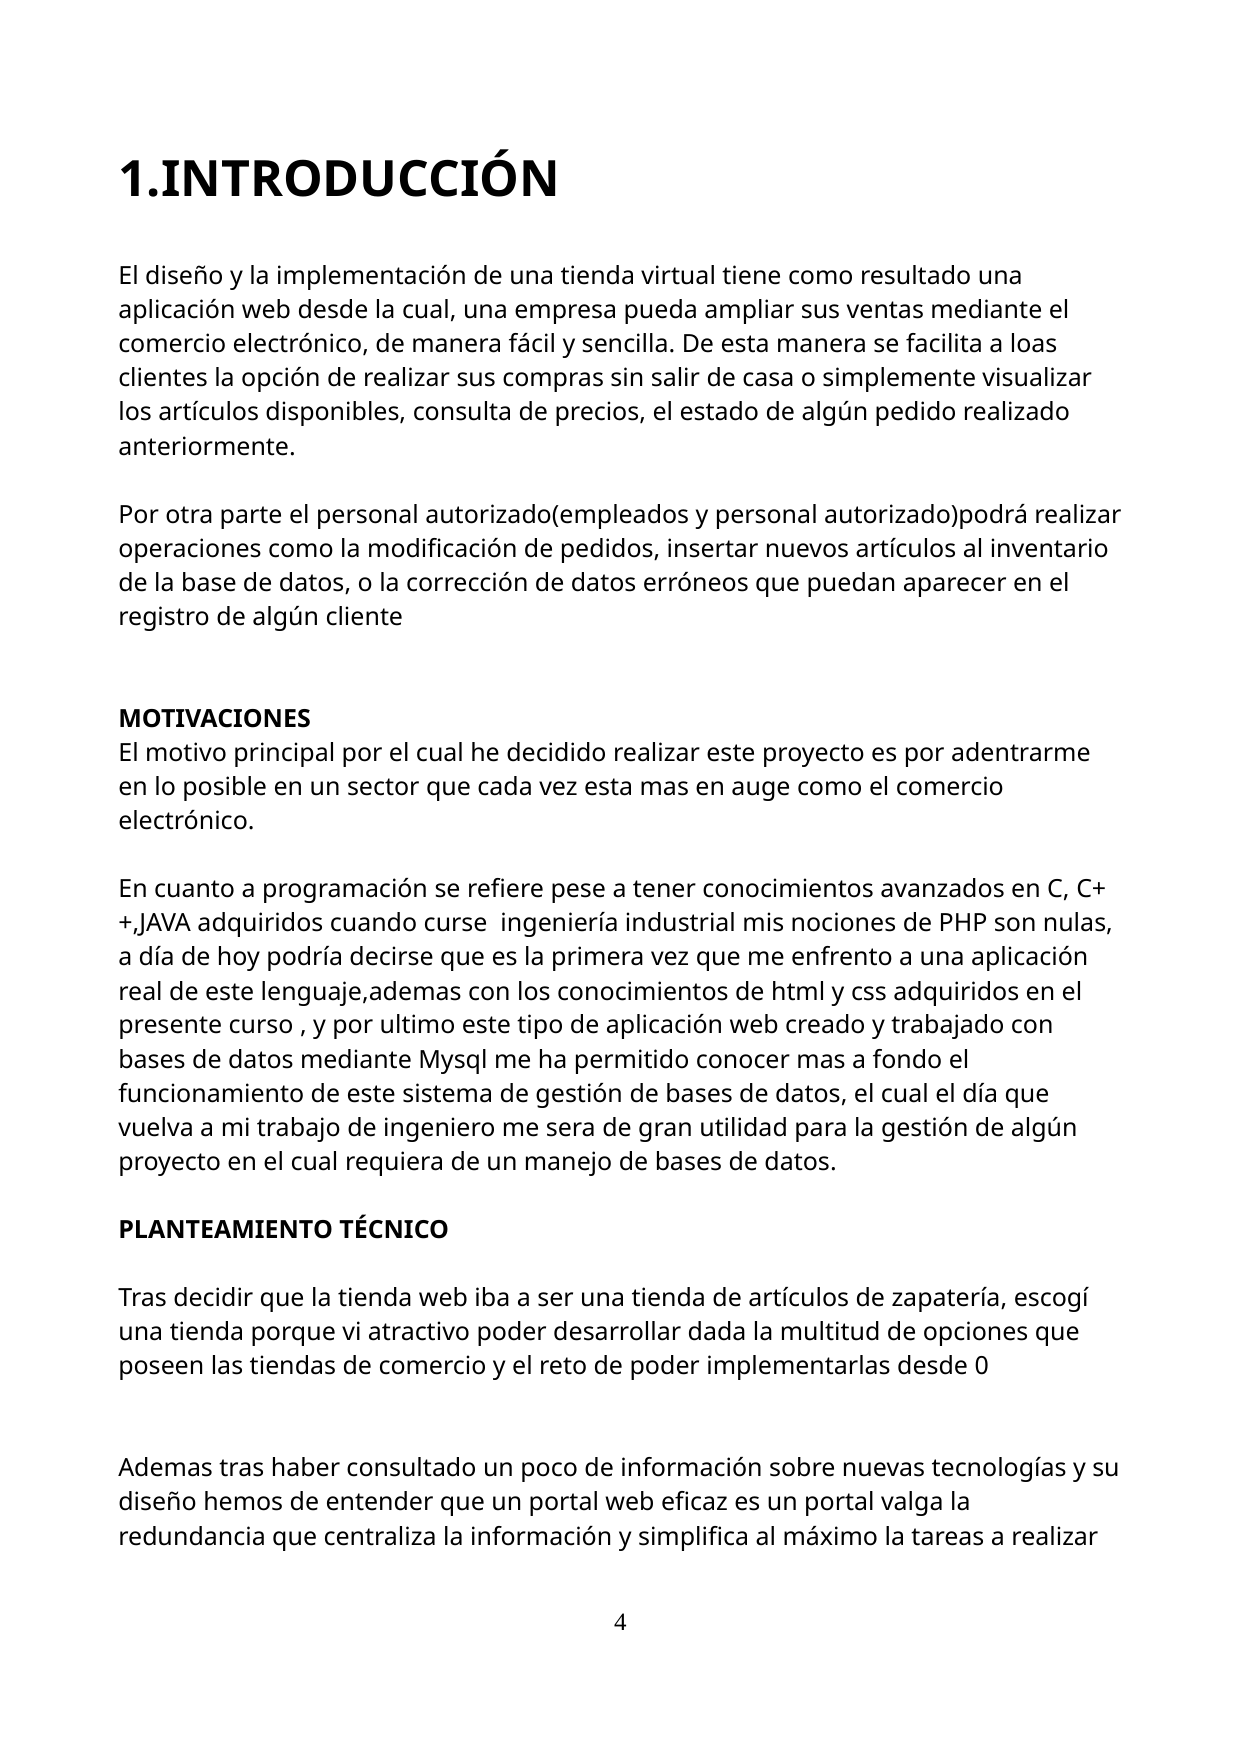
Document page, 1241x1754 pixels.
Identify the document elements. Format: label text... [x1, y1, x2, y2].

text Por otra parte el personal autorizado(empleados y personal autorizado)podrá realizar operaciones como la modificación de pedidos, insertar nuevos artículos al inventario de la base de datos, o la corrección de datos erróneos que puedan aparecer en el registro de algún cliente [118, 496, 1122, 632]
text El motivo principal por el cual he decidido realizar este proyecto es por adentrarme en lo posible en un sector que cada vez esta mas en auge como el comercio electrónico. [118, 735, 1122, 837]
subtitle 1.INTRODUCCIÓN [118, 143, 1122, 211]
text El diseño y la implementación de una tienda virtual tiene como resultado una aplicación web desde la cual, una empresa pueda ampliar sus ventas mediante el comercio electrónico, de manera fácil y sencilla. De esta manera se facilita a loas clientes la opción de realizar sus compras sin salir de casa o simplemente visualizar los artículos disponibles, consulta de precios, el estado de algún pedido realizado anteriormente. [118, 258, 1122, 462]
text MOTIVACIONES [118, 701, 1122, 735]
text Tras decidir que la tienda web iba a ser una tienda de artículos de zapatería, escogí una tienda porque vi atractivo poder desarrollar dada la multitud de opciones que poseen las tiendas de comercio y el reto de poder implementarlas desde 0 [118, 1280, 1122, 1382]
text PLANTEAMIENTO TÉCNICO [118, 1212, 1122, 1246]
text En cuanto a programación se refiere pese a tener conocimientos avanzados en C, C++,JAVA adquiridos cuando curse ingeniería industrial mis nociones de PHP son nulas, a día de hoy podría decirse que es la primera vez que me enfrento a una aplicación real de este lenguaje,ademas con los conocimientos de html y css adquiridos en el presente curso , y por ultimo este tipo de aplicación web creado y trabajado con bases de datos mediante Mysql me ha permitido conocer mas a fondo el funcionamiento de este sistema de gestión de bases de datos, el cual el día que vuelva a mi trabajo de ingeniero me sera de gran utilidad para la gestión de algún proyecto en el cual requiera de un manejo de bases de datos. [118, 871, 1122, 1177]
text Ademas tras haber consultado un poco de información sobre nuevas tecnologías y su diseño hemos de entender que un portal web eficaz es un portal valga la redundancia que centraliza la información y simplifica al máximo la tareas a realizar [118, 1450, 1122, 1552]
